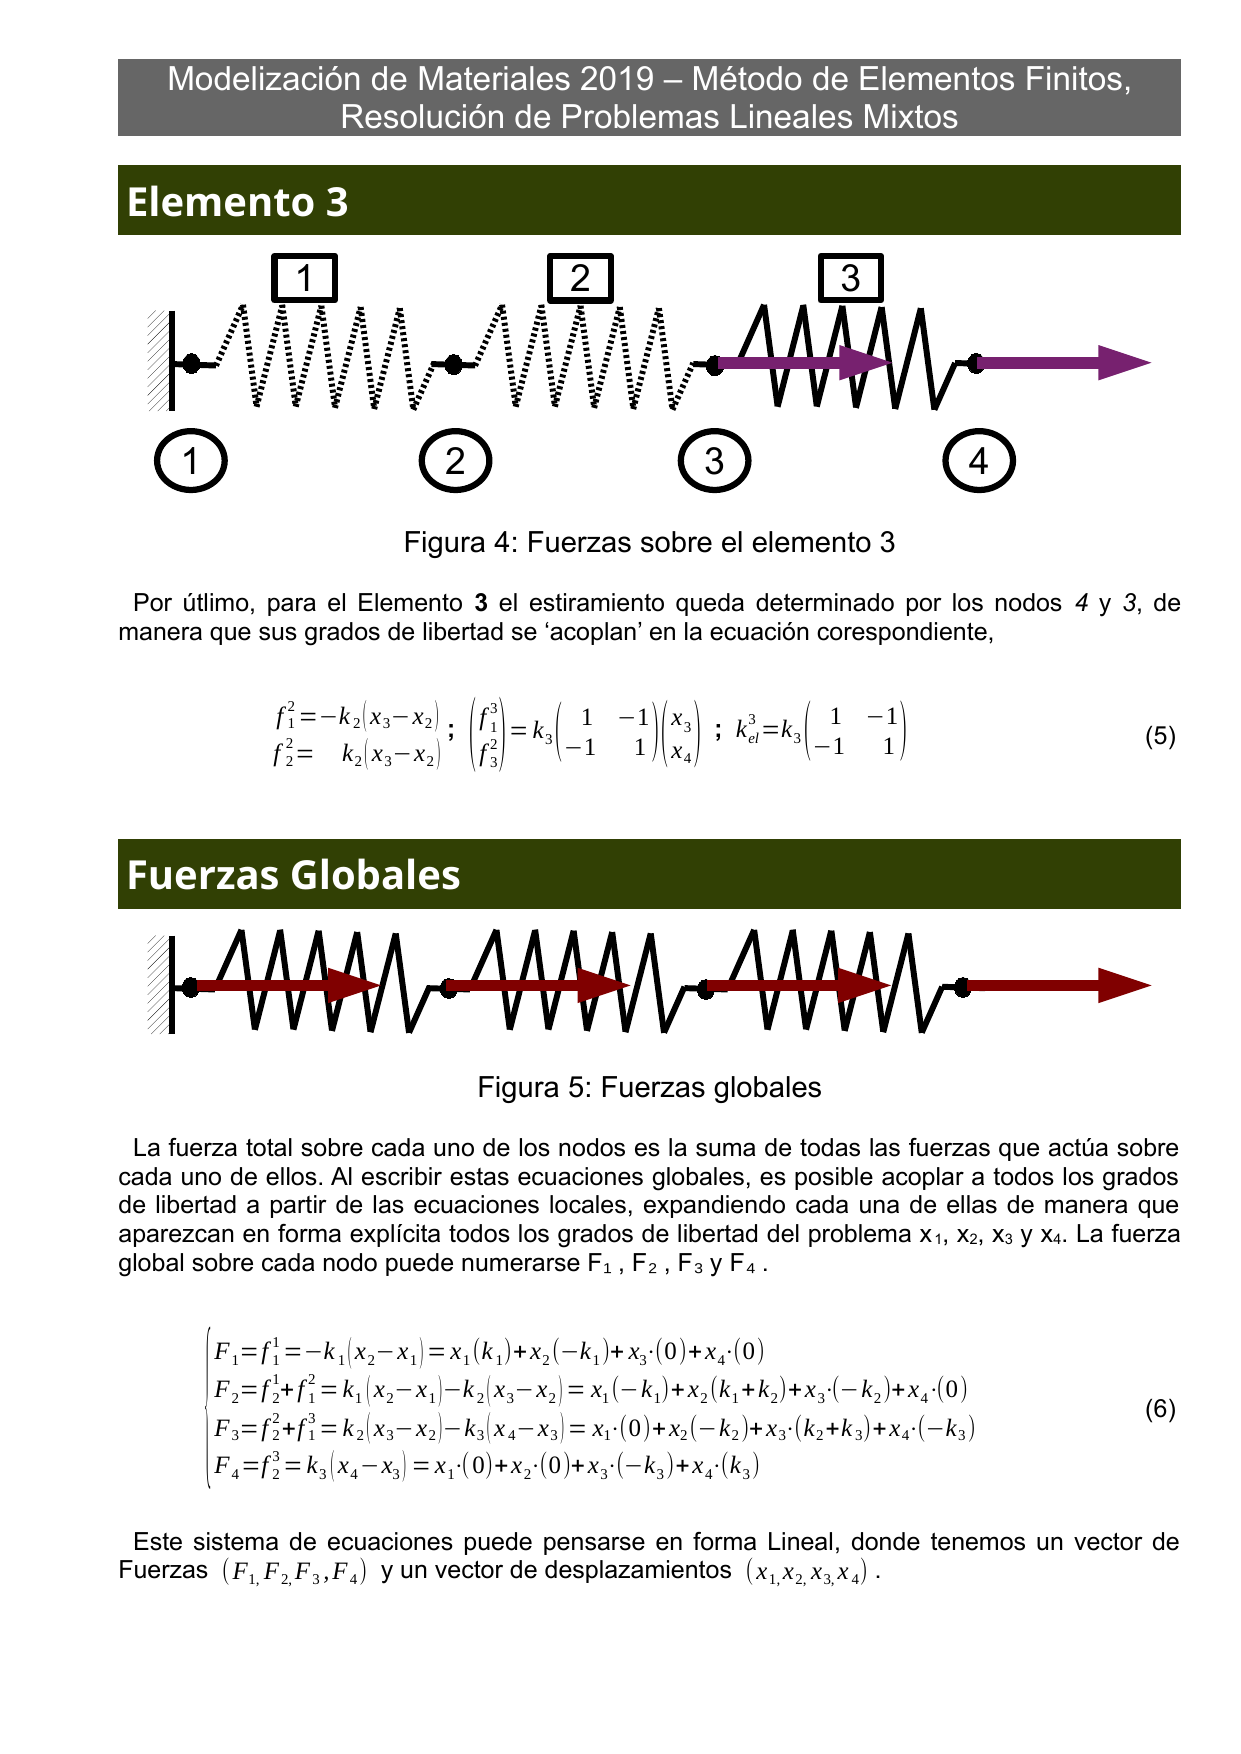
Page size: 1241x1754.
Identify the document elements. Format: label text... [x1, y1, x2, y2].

subtitle Fuerzas Globales [118, 839, 1181, 909]
subtitle Elemento 3 [118, 165, 1181, 235]
table_header ; ; [118, 690, 1063, 780]
table_header (6) [1063, 1321, 1181, 1497]
text Figura 5: Fuerzas globales [118, 1070, 1181, 1103]
text Figura 4: Fuerzas sobre el elemento 3 [118, 525, 1181, 559]
text Por útlimo, para el Elemento 3 el estiramiento queda determinado por los nodos 4 y 3, de manera que sus grados de libertad se ‘acoplan’ en la ecuación corespondiente, [118, 588, 1181, 646]
table_header (5) [1063, 690, 1181, 780]
text La fuerza total sobre cada uno de los nodos es la suma de todas las fuerzas que actúa sobre cada uno de ellos. Al escribir estas ecuaciones globales, es posible acoplar a todos los grados de libertad a partir de las ecuaciones locales, expandiendo cada una de ellas de manera que aparezcan en forma explícita todos los grados de libertad del problema x1, x2, x3 y x4. La fuerza global sobre cada nodo puede numerarse F₁ , F₂ , F₃ y F₄ . [118, 1133, 1181, 1277]
text Este sistema de ecuaciones puede pensarse en forma Lineal, donde tenemos un vector de Fuerzas y un vector de desplazamientos . [118, 1526, 1181, 1588]
table_header [118, 1321, 1063, 1497]
